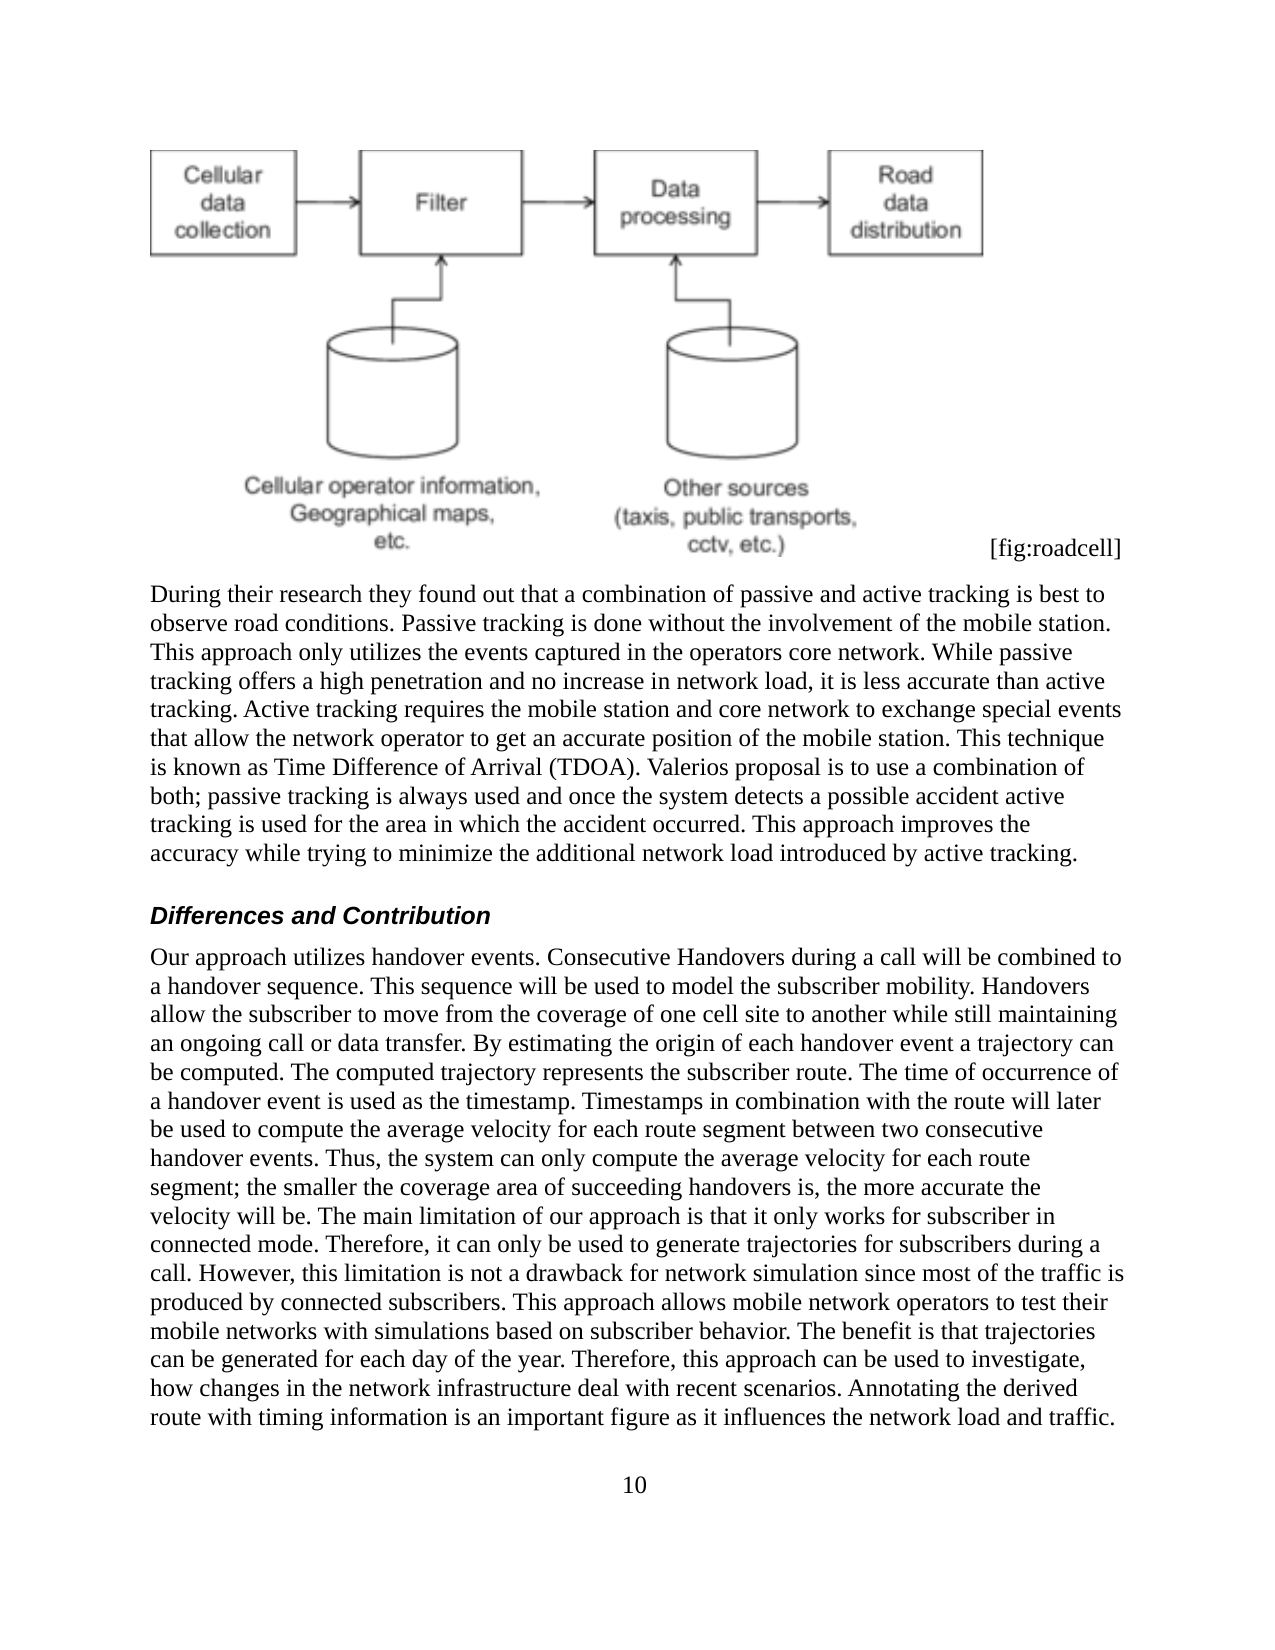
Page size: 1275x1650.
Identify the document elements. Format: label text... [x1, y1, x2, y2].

subtitle Differences and Contribution [150, 901, 1125, 929]
picture [150, 150, 984, 557]
text Our approach utilizes handover events. Consecutive Handovers during a call will be combined to a handover sequence. This sequence will be used to model the subscriber mobility. Handovers allow the subscriber to move from the coverage of one cell site to another while still maintaining an ongoing call or data transfer. By estimating the origin of each handover event a trajectory can be computed. The computed trajectory represents the subscriber route. The time of occurrence of a handover event is used as the timestamp. Timestamps in combination with the route will later be used to compute the average velocity for each route segment between two consecutive handover events. Thus, the system can only compute the average velocity for each route segment; the smaller the coverage area of succeeding handovers is, the more accurate the velocity will be. The main limitation of our approach is that it only works for subscriber in connected mode. Therefore, it can only be used to generate trajectories for subscribers during a call. However, this limitation is not a drawback for network simulation since most of the traffic is produced by connected subscribers. This approach allows mobile network operators to test their mobile networks with simulations based on subscriber behavior. The benefit is that trajectories can be generated for each day of the year. Therefore, this approach can be used to investigate, how changes in the network infrastructure deal with recent scenarios. Annotating the derived route with timing information is an important figure as it influences the network load and traffic. [150, 942, 1125, 1431]
text During their research they found out that a combination of passive and active tracking is best to observe road conditions. Passive tracking is done without the involvement of the mobile station. This approach only utilizes the events captured in the operators core network. While passive tracking offers a high penetration and no increase in network load, it is less accurate than active tracking. Active tracking requires the mobile station and core network to exchange special events that allow the network operator to get an accurate position of the mobile station. This technique is known as Time Difference of Arrival (TDOA). Valerios proposal is to use a combination of both; passive tracking is always used and once the system detects a possible accident active tracking is used for the area in which the accident occurred. This approach improves the accuracy while trying to minimize the additional network load introduced by active tracking. [150, 579, 1125, 867]
text [fig:roadcell] [150, 150, 1125, 562]
